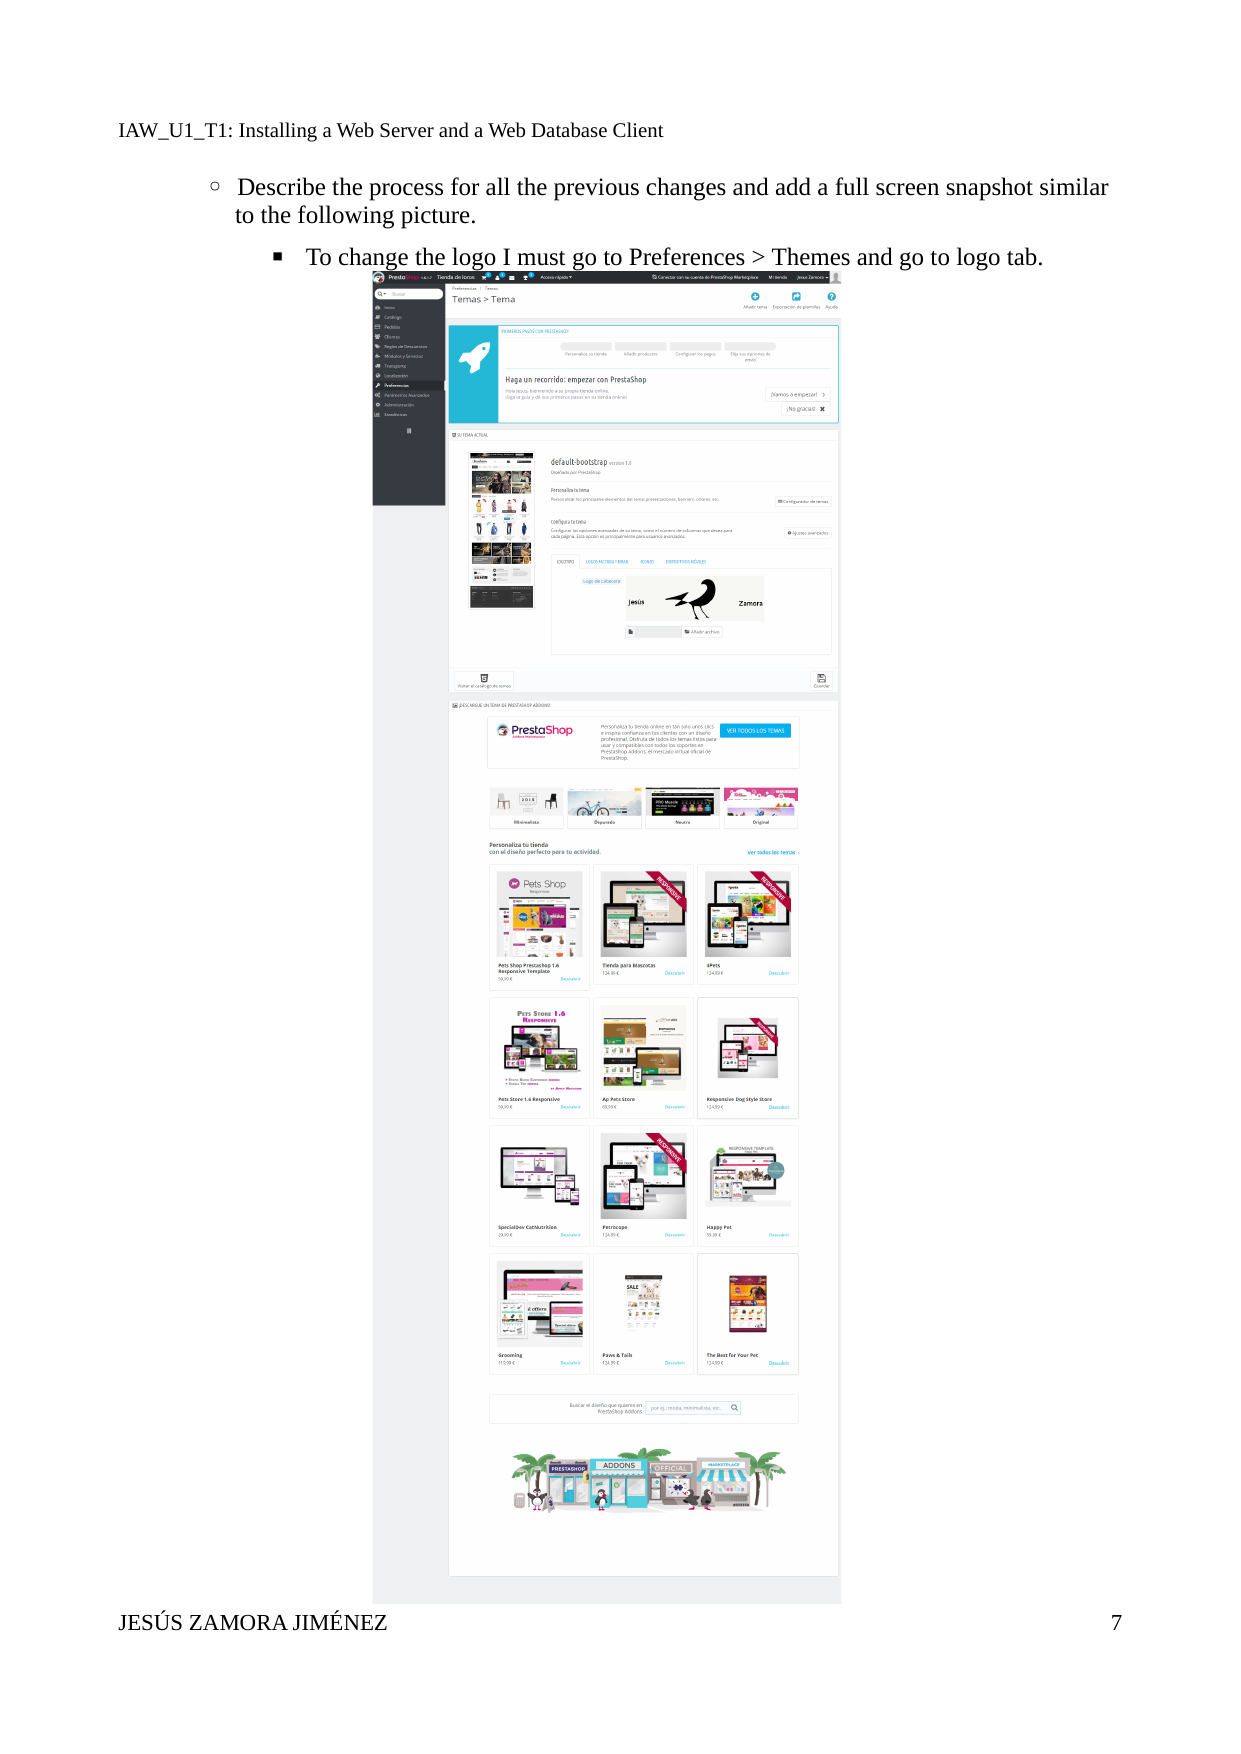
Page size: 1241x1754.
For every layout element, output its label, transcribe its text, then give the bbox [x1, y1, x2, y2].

list To change the logo I must go to Preferences > Themes and go to logo tab. [268, 242, 1122, 270]
list Describe the process for all the previous changes and add a full screen snapshot similar to the following picture. [205, 172, 1122, 229]
picture [372, 271, 842, 1604]
